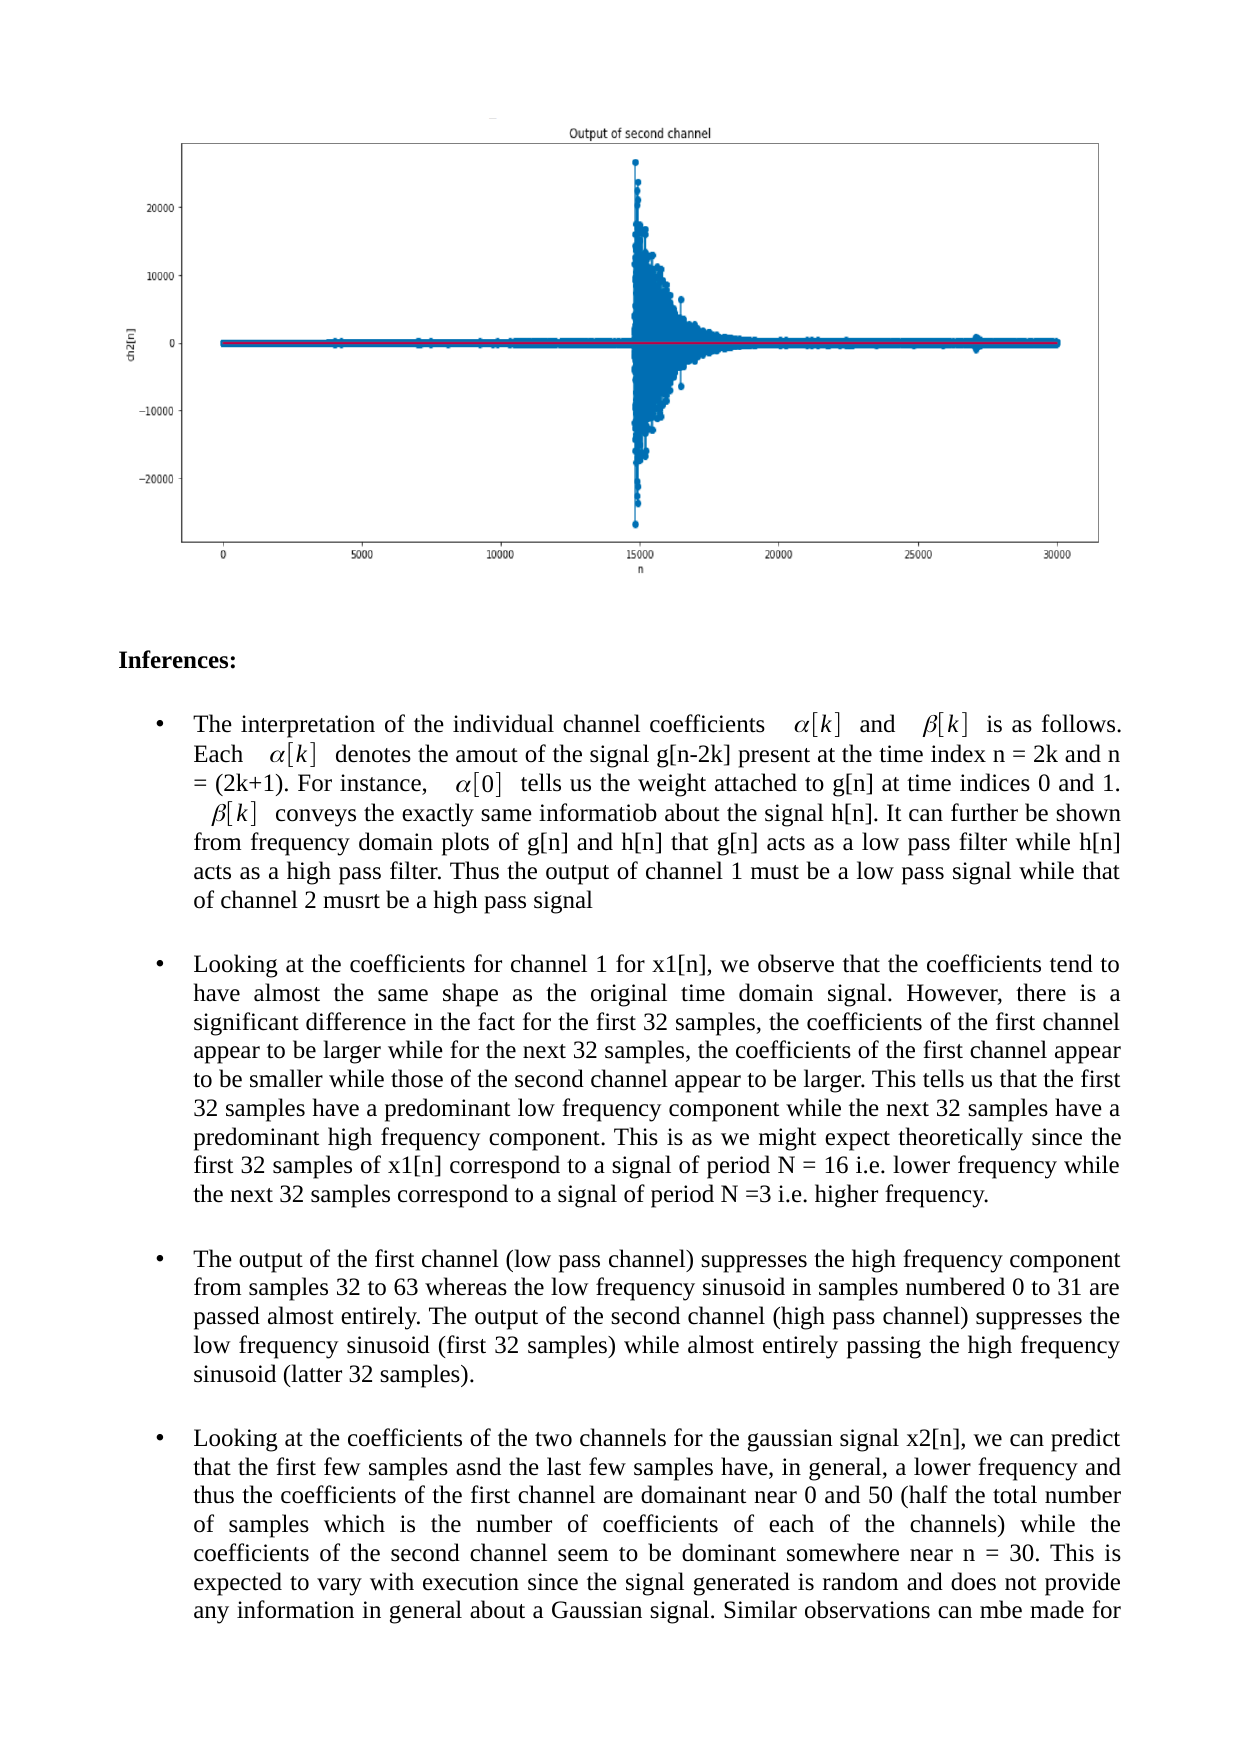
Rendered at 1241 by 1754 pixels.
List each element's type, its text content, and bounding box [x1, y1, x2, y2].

picture [118, 118, 1123, 581]
text Inferences: [118, 645, 1122, 674]
list The output of the first channel (low pass channel) suppresses the high frequency component from samples 32 to 63 whereas the low frequency sinusoid in samples numbered 0 to 31 are passed almost entirely. The output of the second channel (high pass channel) suppresses the low frequency sinusoid (first 32 samples) while almost entirely passing the high frequency sinusoid (latter 32 samples). [156, 1244, 1122, 1387]
list Looking at the coefficients of the two channels for the gaussian signal x2[n], we can predict that the first few samples asnd the last few samples have, in general, a lower frequency and thus the coefficients of the first channel are domainant near 0 and 50 (half the total number of samples which is the number of coefficients of each of the channels) while the coefficients of the second channel seem to be dominant somewhere near n = 30. This is expected to vary with execution since the signal generated is random and does not provide any information in general about a Gaussian signal. Similar observations can mbe made for [156, 1423, 1122, 1624]
list The interpretation of the individual channel coefficients and is as follows. Each denotes the amout of the signal g[n-2k] present at the time index n = 2k and n = (2k+1). For instance, tells us the weight attached to g[n] at time indices 0 and 1. conveys the exactly same informatiob about the signal h[n]. It can further be shown from frequency domain plots of g[n] and h[n] that g[n] acts as a low pass filter while h[n] acts as a high pass filter. Thus the output of channel 1 must be a low pass signal while that of channel 2 musrt be a high pass signal [156, 709, 1122, 914]
list Looking at the coefficients for channel 1 for x1[n], we observe that the coefficients tend to have almost the same shape as the original time domain signal. However, there is a significant difference in the fact for the first 32 samples, the coefficients of the first channel appear to be larger while for the next 32 samples, the coefficients of the first channel appear to be smaller while those of the second channel appear to be larger. This tells us that the first 32 samples have a predominant low frequency component while the next 32 samples have a predominant high frequency component. This is as we might expect theoretically since the first 32 samples of x1[n] correspond to a signal of period N = 16 i.e. lower frequency while the next 32 samples correspond to a signal of period N =3 i.e. higher frequency. [156, 949, 1122, 1208]
